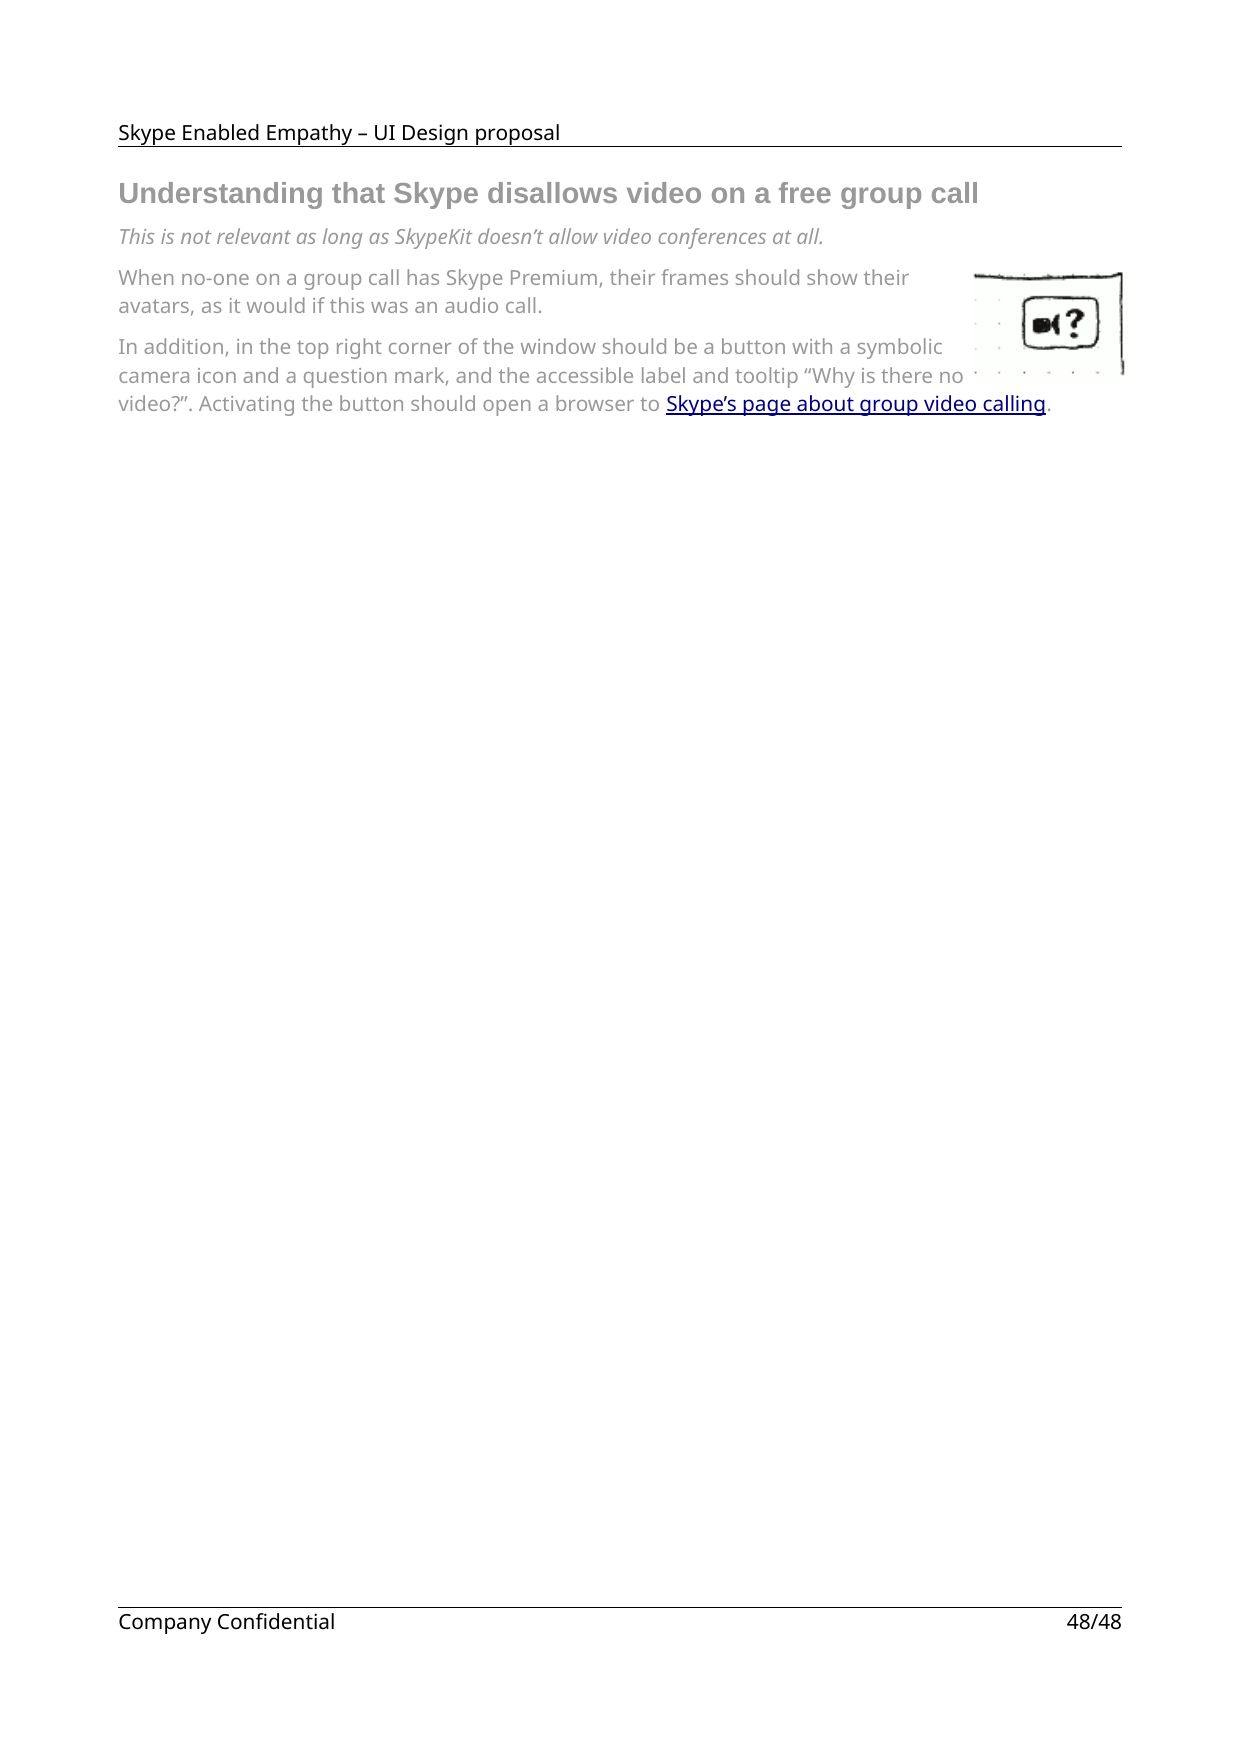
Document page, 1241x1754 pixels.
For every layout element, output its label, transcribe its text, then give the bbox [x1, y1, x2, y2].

subtitle Understanding that Skype disallows video on a free group call [118, 176, 1122, 210]
text When no-one on a group call has Skype Premium, their frames should show their avatars, as it would if this was an audio call. [118, 263, 1122, 320]
text This is not relevant as long as SkypeKit doesn’t allow video conferences at all. [118, 222, 1122, 251]
text In addition, in the top right corner of the window should be a button with a symbolic camera icon and a question mark, and the accessible label and tooltip “Why is there no video?”. Activating the button should open a browser to Skype’s page about group video calling. [118, 332, 1122, 418]
picture [972, 268, 1129, 380]
